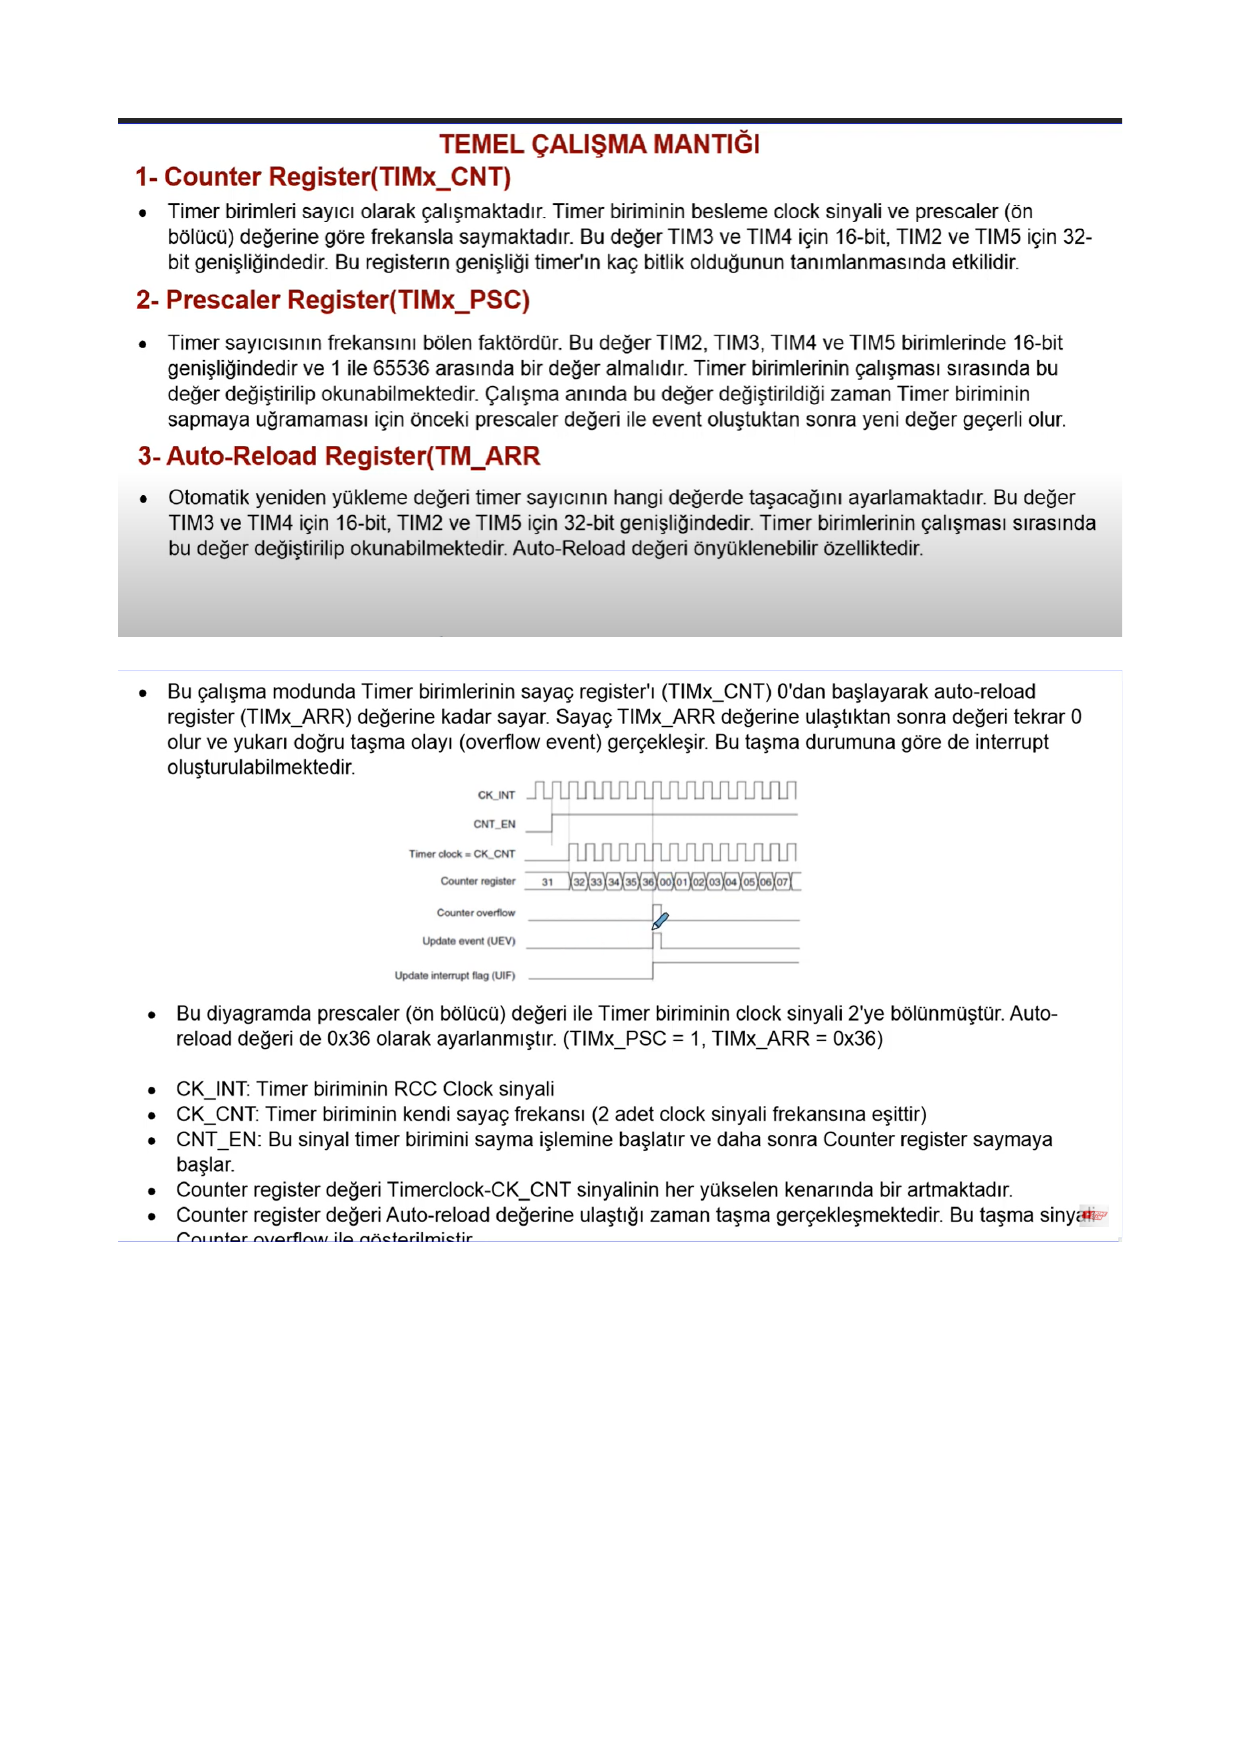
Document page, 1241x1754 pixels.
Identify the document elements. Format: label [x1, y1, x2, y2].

picture [118, 670, 1123, 1242]
picture [118, 118, 1123, 637]
